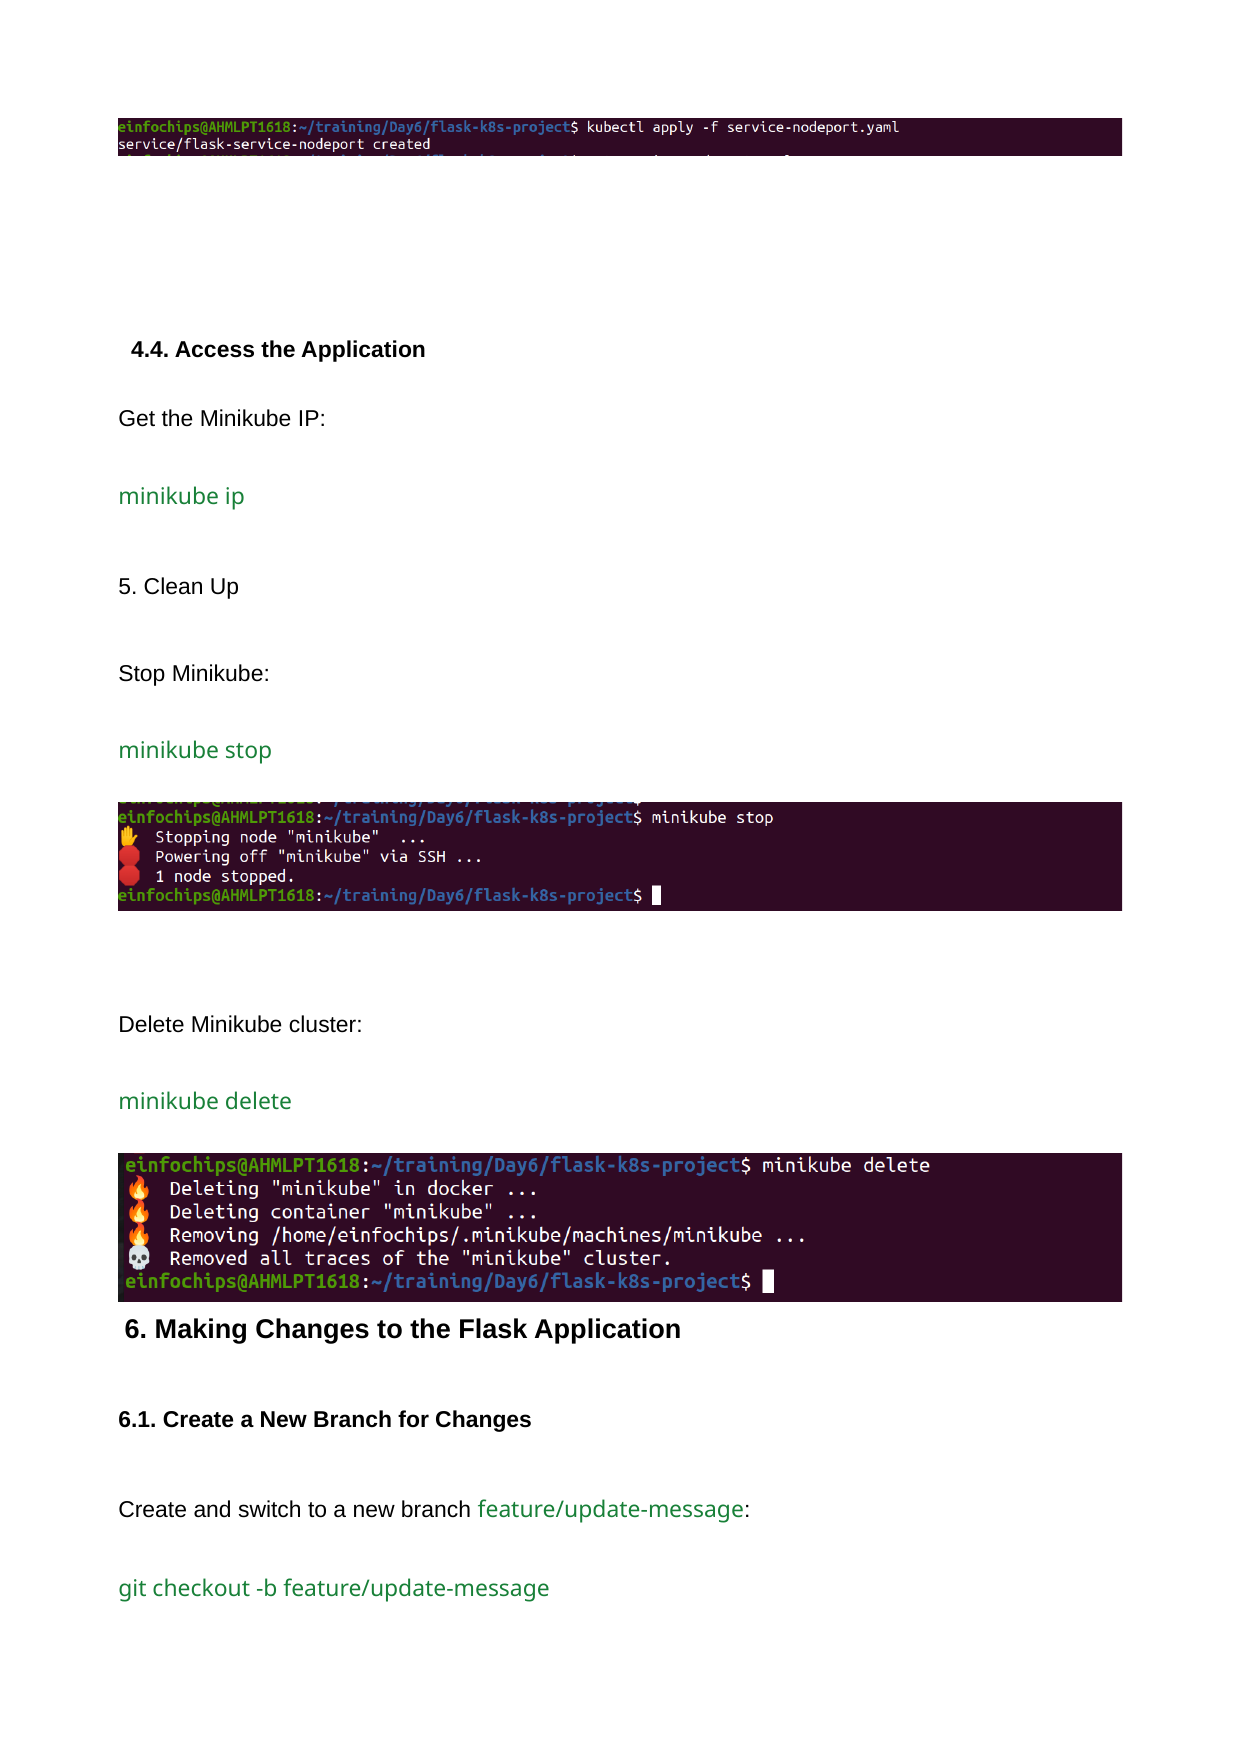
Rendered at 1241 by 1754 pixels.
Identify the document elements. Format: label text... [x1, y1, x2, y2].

text 4.4. Access the Application [118, 303, 1122, 362]
text 6.1. Create a New Branch for Changes [118, 1406, 1122, 1433]
text Create and switch to a new branch feature/update-message: git checkout -b feature/update-message [118, 1493, 1122, 1603]
text Stop Minikube: minikube stop [118, 659, 1122, 765]
subtitle 5. Clean Up [118, 573, 1122, 599]
picture [118, 1153, 1123, 1302]
text Delete Minikube cluster: minikube delete [118, 1011, 1122, 1116]
text 6. Making Changes to the Flask Application [118, 1302, 1122, 1344]
picture [118, 802, 1123, 911]
picture [118, 118, 1123, 156]
text Get the Minikube IP: minikube ip [118, 405, 1122, 511]
